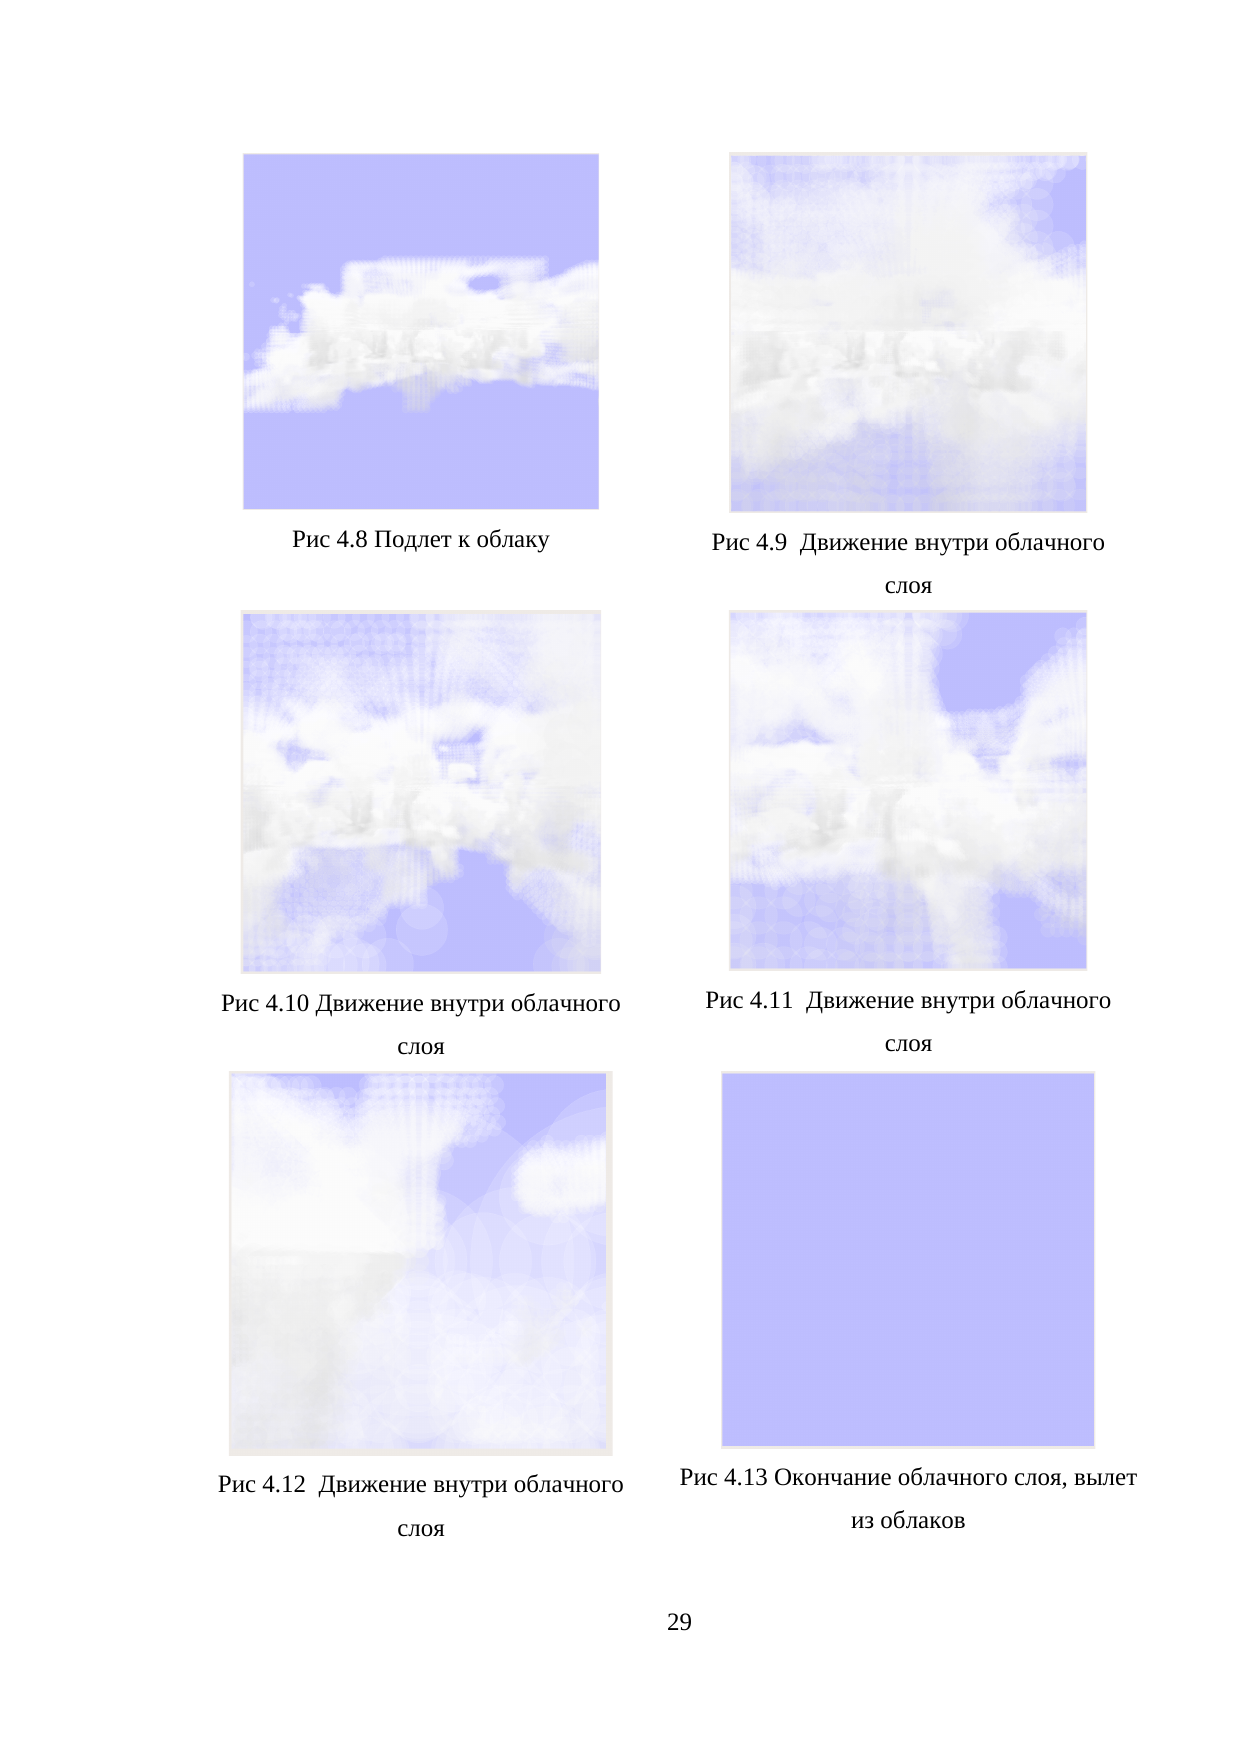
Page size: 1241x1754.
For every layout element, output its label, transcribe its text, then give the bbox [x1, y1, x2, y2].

picture [242, 153, 600, 510]
table_cell Рис 4.10 Движение внутри облачного слоя [177, 604, 664, 1065]
table_header Рис 4.8 Подлет к облаку [177, 147, 664, 604]
table_cell Рис 4.12 Движение внутри облачного слоя [177, 1065, 664, 1547]
table_cell Рис 4.11 Движение внутри облачного слоя [665, 604, 1152, 1065]
table_header Рис 4.9 Движение внутри облачного слоя [665, 147, 1152, 604]
picture [728, 610, 1088, 971]
picture [729, 152, 1088, 513]
picture [721, 1071, 1096, 1449]
picture [240, 610, 602, 974]
table_cell Рис 4.13 Окончание облачного слоя, вылет из облаков [665, 1065, 1152, 1547]
picture [228, 1071, 613, 1456]
